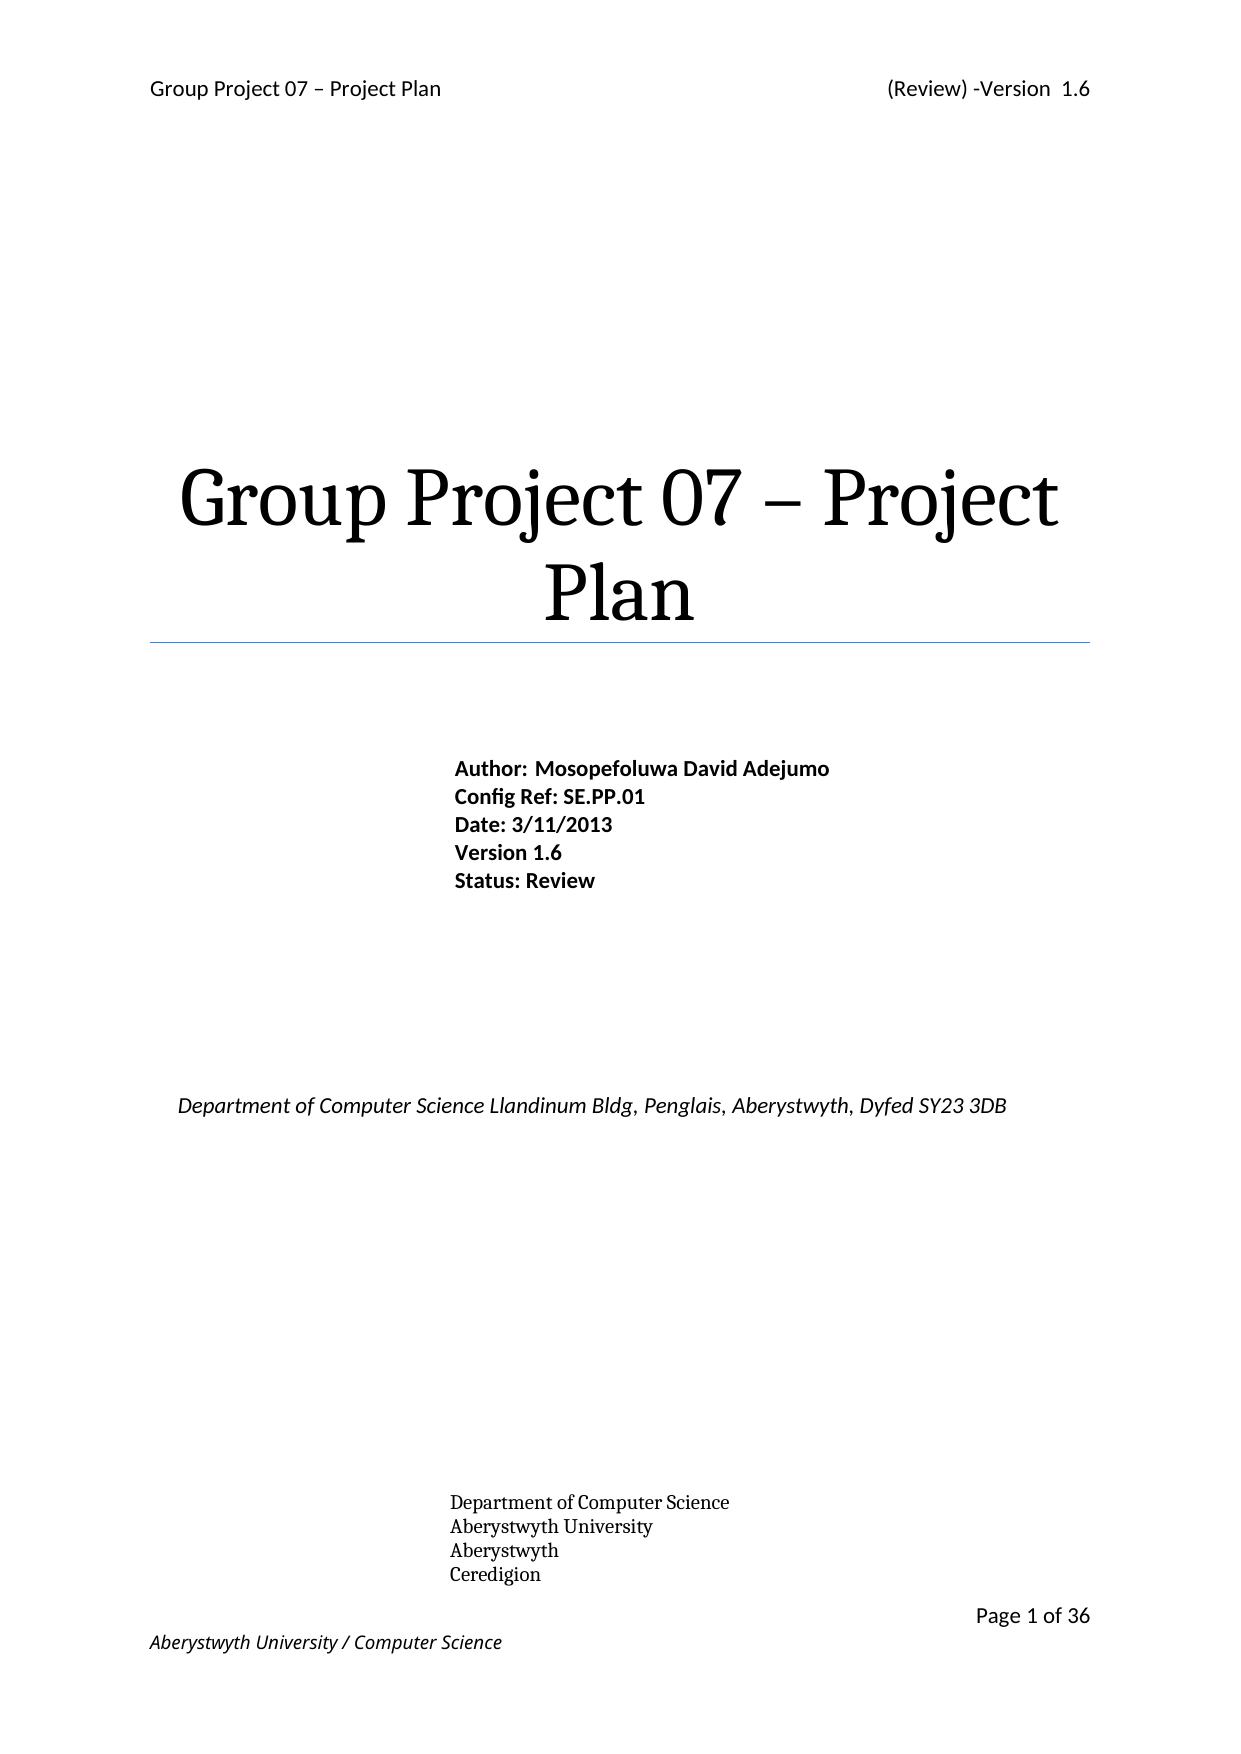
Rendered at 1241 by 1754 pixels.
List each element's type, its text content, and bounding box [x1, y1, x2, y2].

text Ceredigion [450, 1562, 1090, 1586]
table_cell [150, 894, 1090, 932]
table_header Department of Computer Science Llandinum Bldg, Penglais, Aberystwyth, Dyfed SY23 3DB [161, 1091, 1113, 1143]
table_cell [150, 643, 1090, 717]
table_cell Group Project 07 – Project Plan [150, 450, 1090, 642]
text Aberystwyth University [450, 1514, 1090, 1538]
text Aberystwyth [450, 1538, 1090, 1562]
text Department of Computer Science [450, 1490, 1090, 1514]
table_header [150, 150, 1090, 450]
table_cell Date: 3/11/2013 Version 1.6 Status: Review [150, 810, 1090, 894]
table_cell [150, 717, 1090, 754]
table_cell Author: Mosopefoluwa David Adejumo Config Ref: SE.PP.01 [150, 754, 1090, 810]
